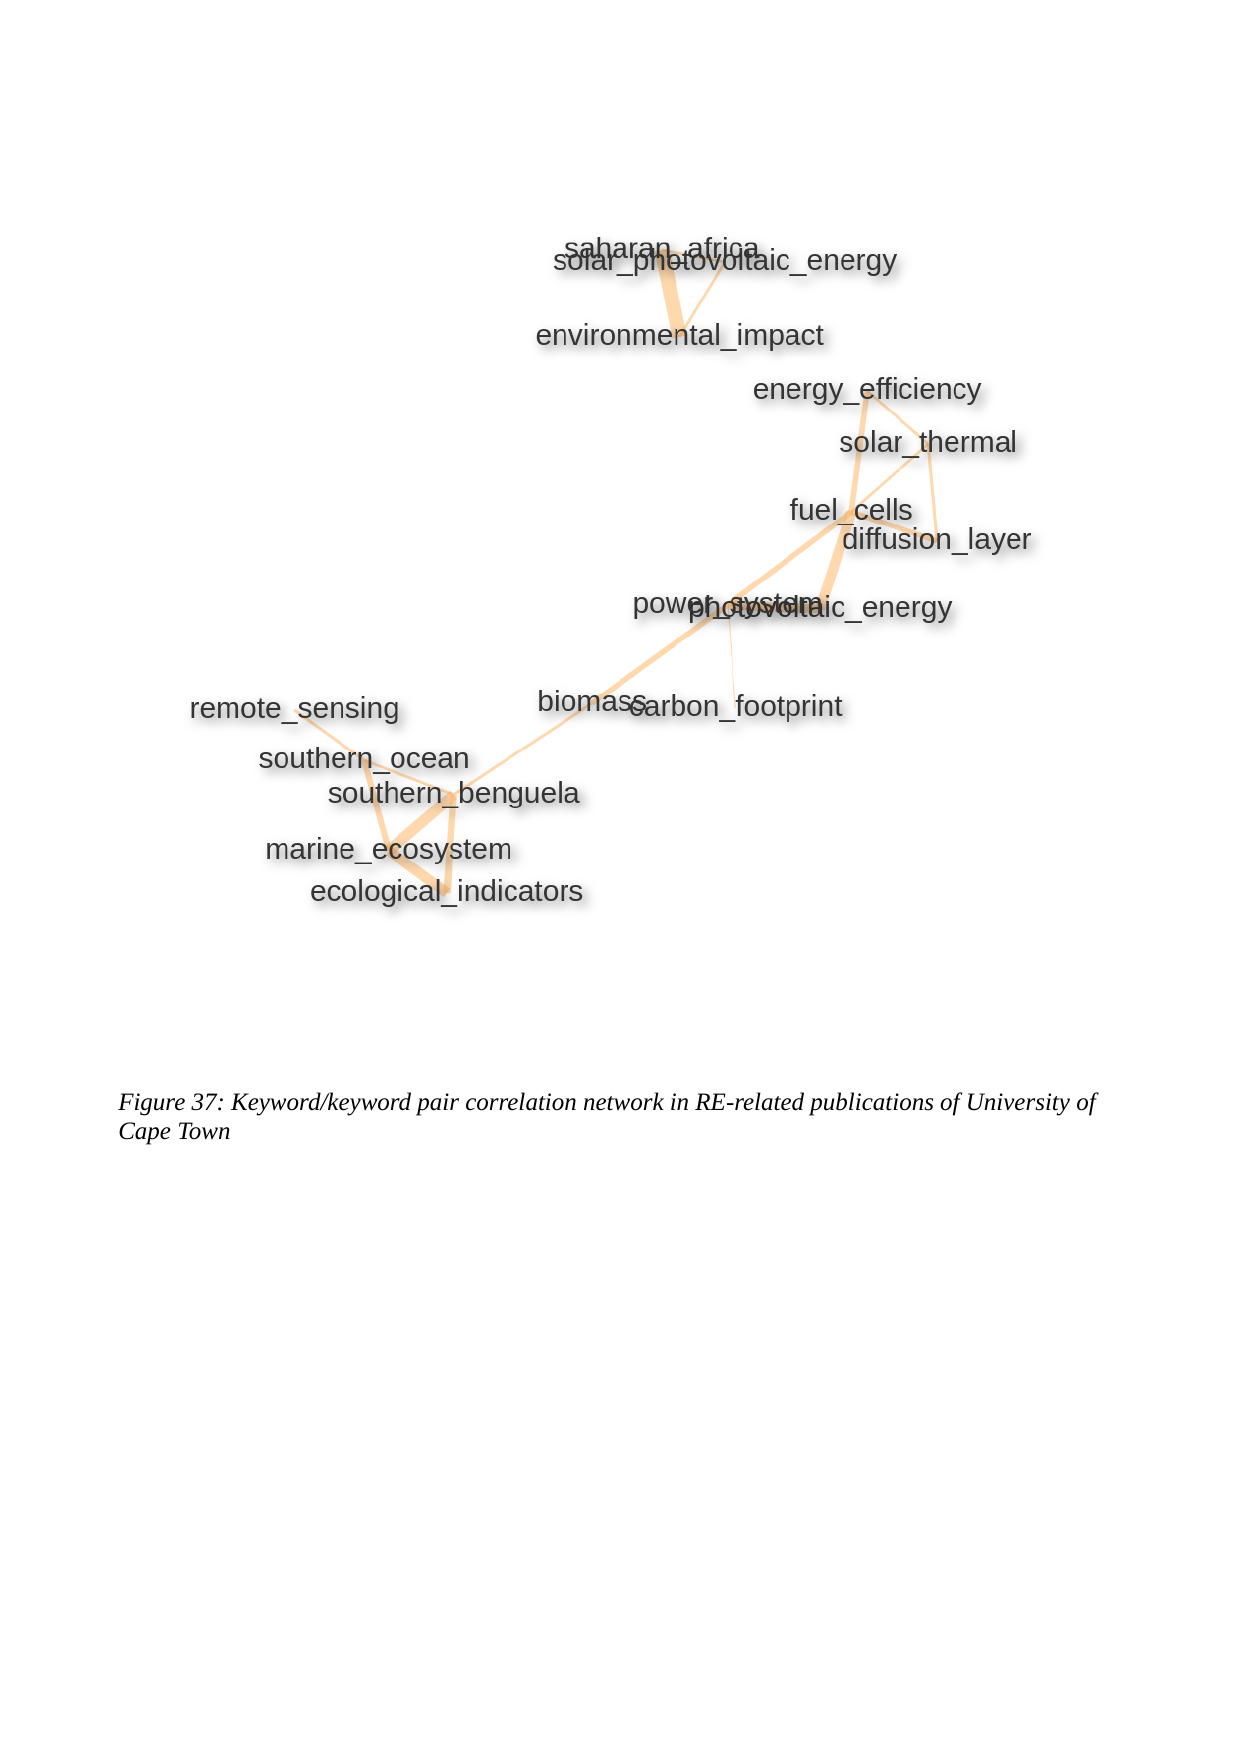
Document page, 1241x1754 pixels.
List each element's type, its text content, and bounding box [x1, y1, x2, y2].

picture [118, 130, 1123, 1088]
text Figure 37: Keyword/keyword pair correlation network in RE-related publications of University of Cape Town [118, 1088, 1122, 1145]
